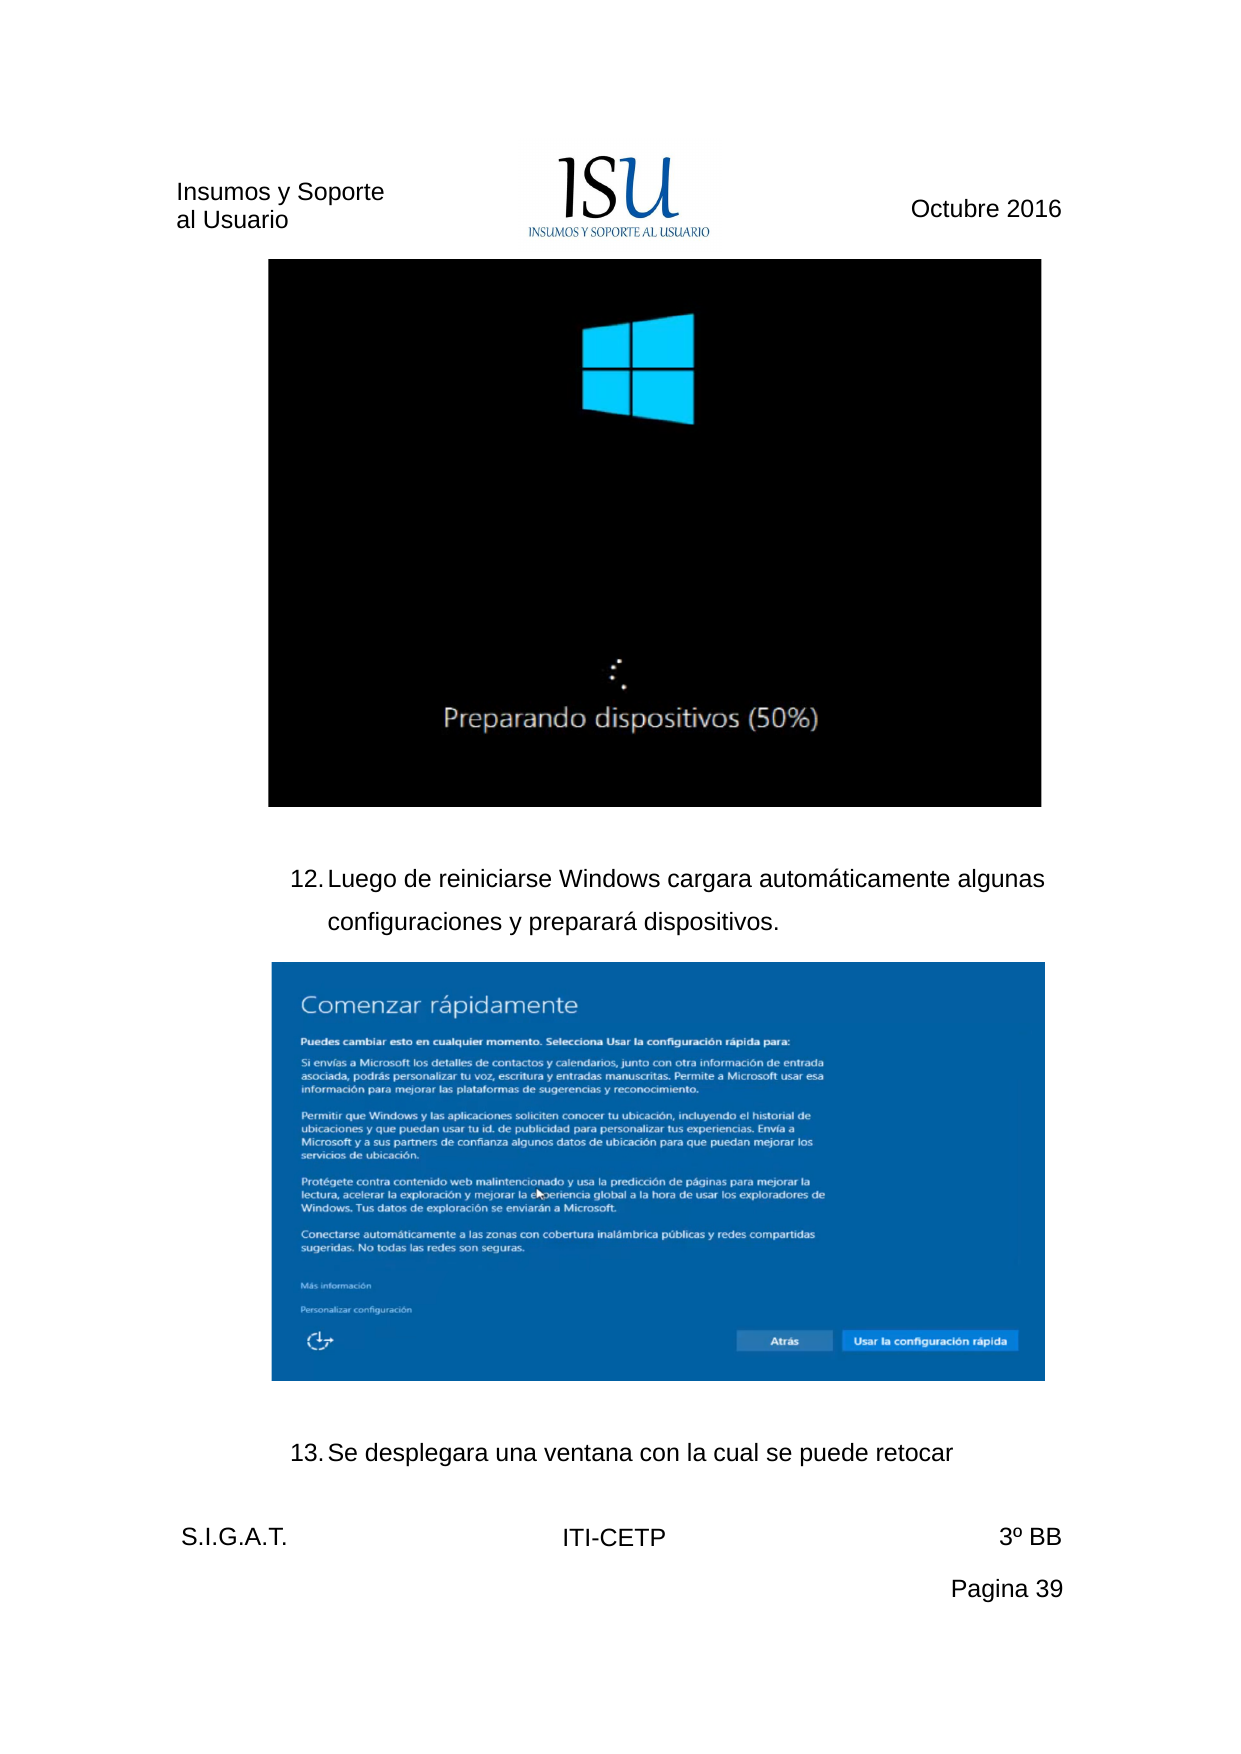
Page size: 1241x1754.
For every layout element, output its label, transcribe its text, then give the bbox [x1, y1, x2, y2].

list Se desplegara una ventana con la cual se puede retocar [290, 1438, 1063, 1467]
picture [517, 138, 723, 252]
list Luego de reiniciarse Windows cargara automáticamente algunas configuraciones y preparará dispositivos. [290, 864, 1063, 936]
